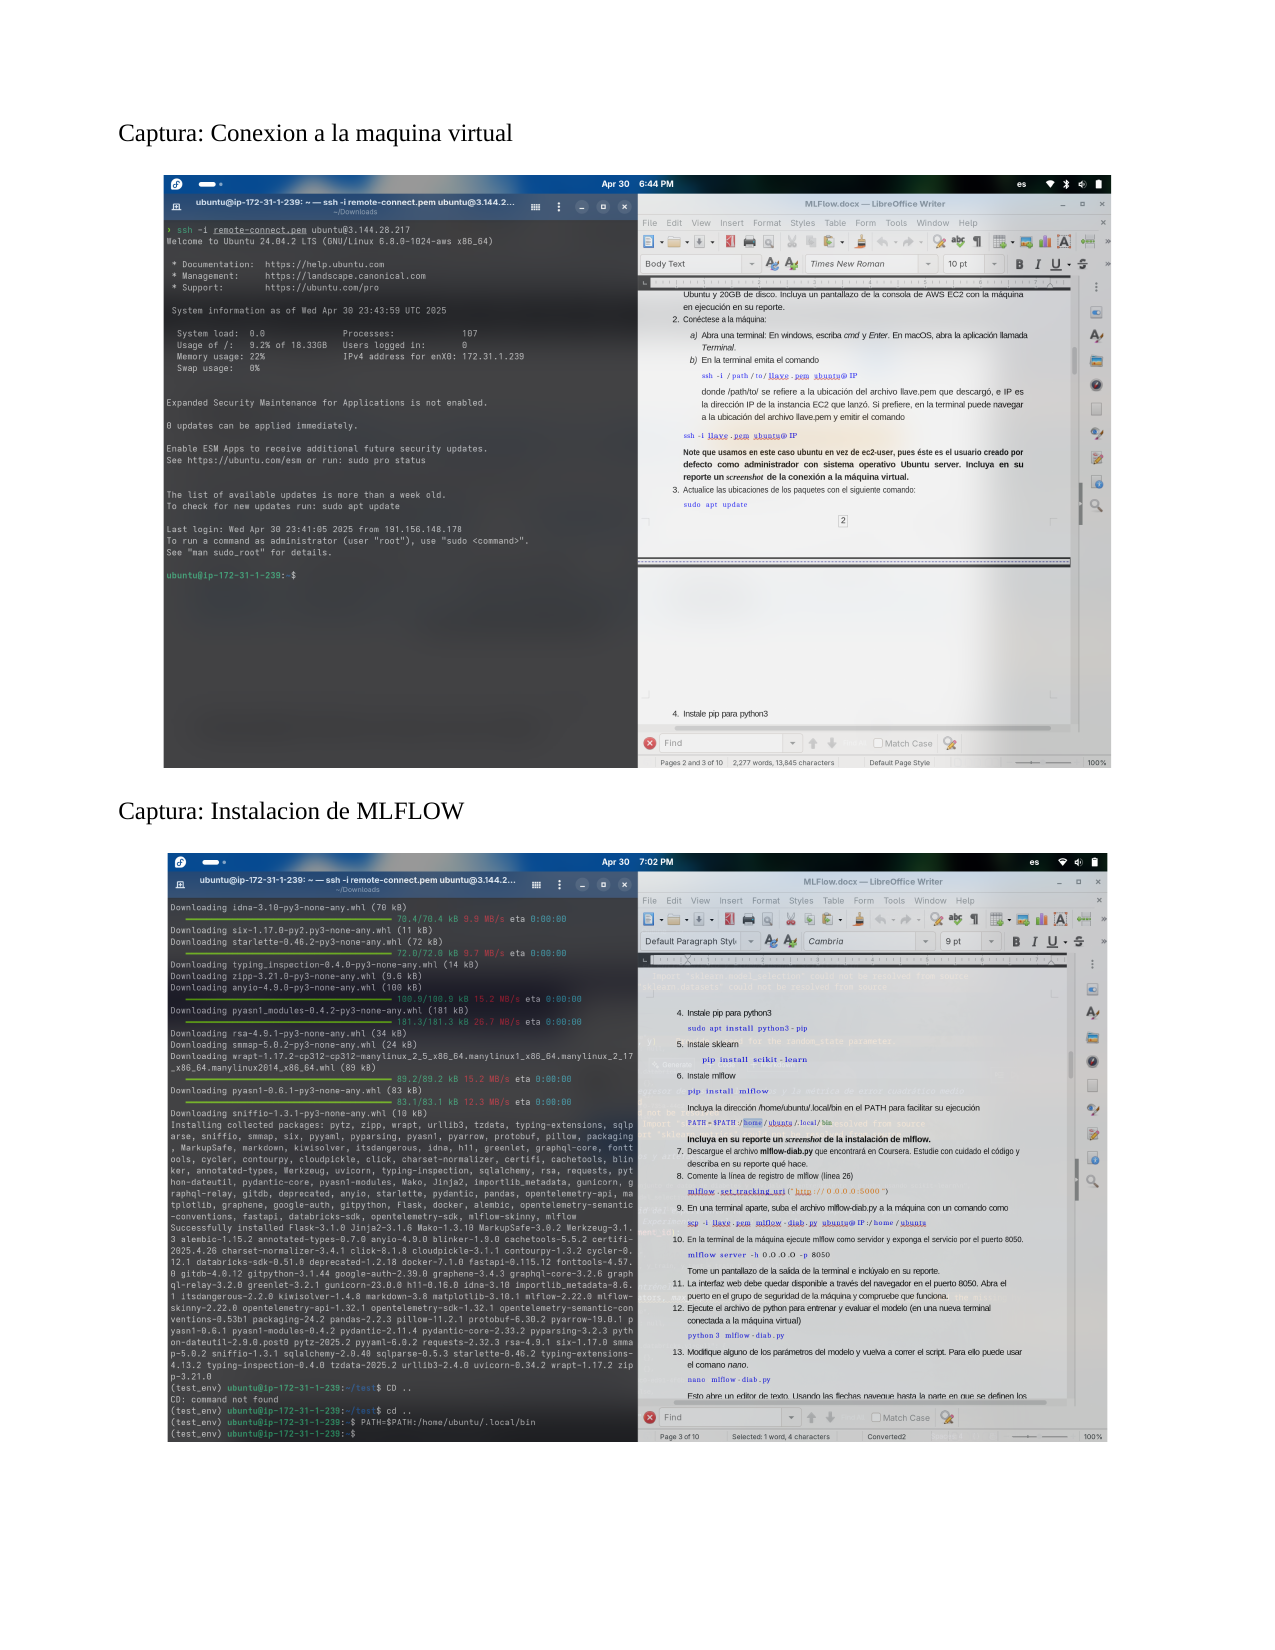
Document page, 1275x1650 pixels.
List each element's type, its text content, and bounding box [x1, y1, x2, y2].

text Captura: Conexion a la maquina virtual [118, 118, 1157, 147]
text Captura: Instalacion de MLFLOW [118, 796, 1157, 825]
picture [167, 853, 1108, 1442]
picture [163, 175, 1112, 768]
